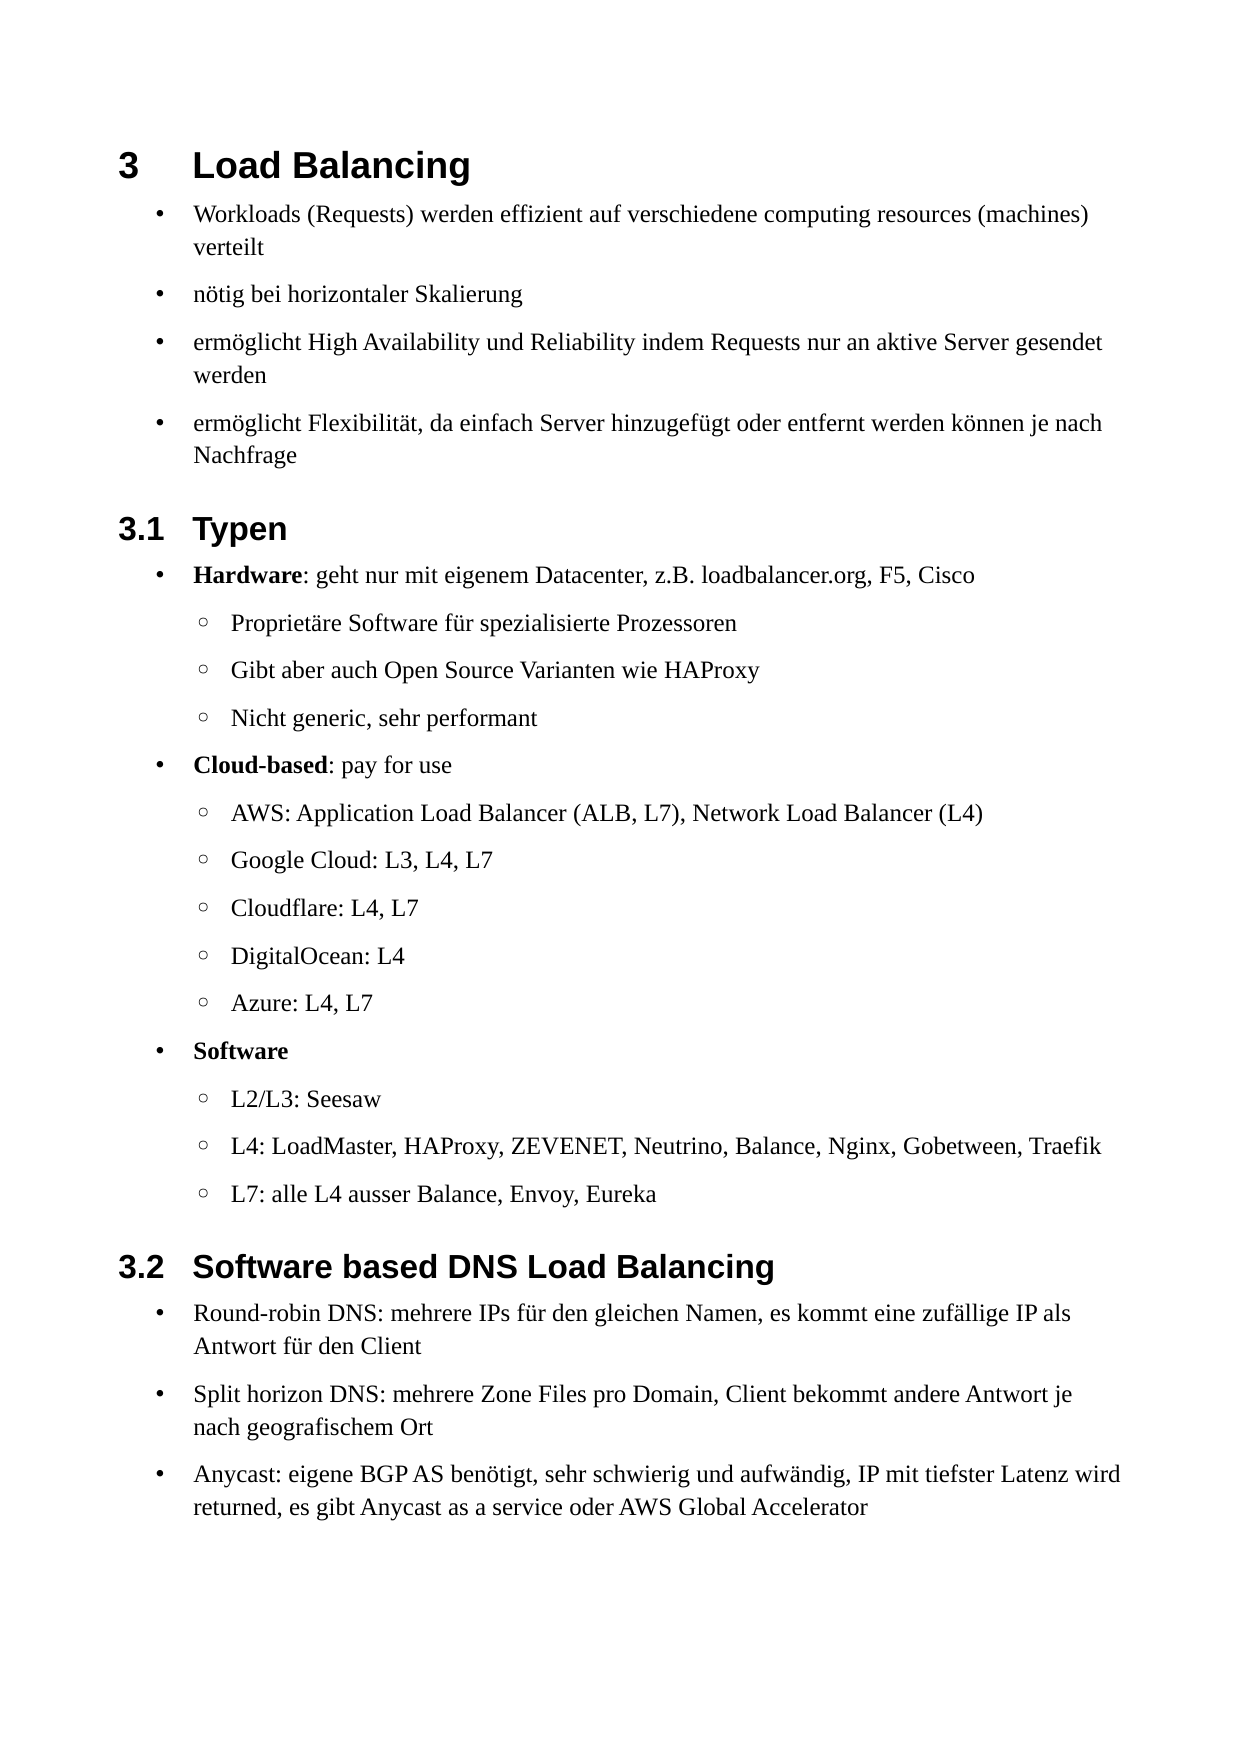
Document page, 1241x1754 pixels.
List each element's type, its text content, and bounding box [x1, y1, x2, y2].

list Workloads (Requests) werden effizient auf verschiedene computing resources (machines) verteilt [156, 199, 1122, 261]
list L7: alle L4 ausser Balance, Envoy, Eureka [193, 1179, 1122, 1208]
list Anycast: eigene BGP AS benötigt, sehr schwierig und aufwändig, IP mit tiefster Latenz wird returned, es gibt Anycast as a service oder AWS Global Accelerator [156, 1459, 1122, 1521]
list DigitalOcean: L4 [193, 941, 1122, 969]
list ermöglicht Flexibilität, da einfach Server hinzugefügt oder entfernt werden können je nach Nachfrage [156, 408, 1122, 469]
list Split horizon DNS: mehrere Zone Files pro Domain, Client bekommt andere Antwort je nach geografischem Ort [156, 1379, 1122, 1441]
list Round-robin DNS: mehrere IPs für den gleichen Namen, es kommt eine zufällige IP als Antwort für den Client [156, 1298, 1122, 1360]
list Nicht generic, sehr performant [193, 703, 1122, 732]
list Hardware: geht nur mit eigenem Datacenter, z.B. loadbalancer.org, F5, Cisco [156, 560, 1122, 589]
list Google Cloud: L3, L4, L7 [193, 846, 1122, 874]
list Cloudflare: L4, L7 [193, 893, 1122, 922]
subtitle Load Balancing [118, 143, 1122, 186]
list AWS: Application Load Balancer (ALB, L7), Network Load Balancer (L4) [193, 798, 1122, 827]
list ermöglicht High Availability und Reliability indem Requests nur an aktive Server gesendet werden [156, 327, 1122, 389]
list L2/L3: Seesaw [193, 1084, 1122, 1112]
list Azure: L4, L7 [193, 988, 1122, 1017]
list L4: LoadMaster, HAProxy, ZEVENET, Neutrino, Balance, Nginx, Gobetween, Traefik [193, 1131, 1122, 1160]
list Gibt aber auch Open Source Varianten wie HAProxy [193, 655, 1122, 684]
subtitle Software based DNS Load Balancing [118, 1247, 1122, 1286]
list Cloud-based: pay for use [156, 750, 1122, 779]
subtitle Typen [118, 509, 1122, 547]
list Proprietäre Software für spezialisierte Prozessoren [193, 608, 1122, 636]
list Software [156, 1036, 1122, 1065]
list nötig bei horizontaler Skalierung [156, 279, 1122, 308]
